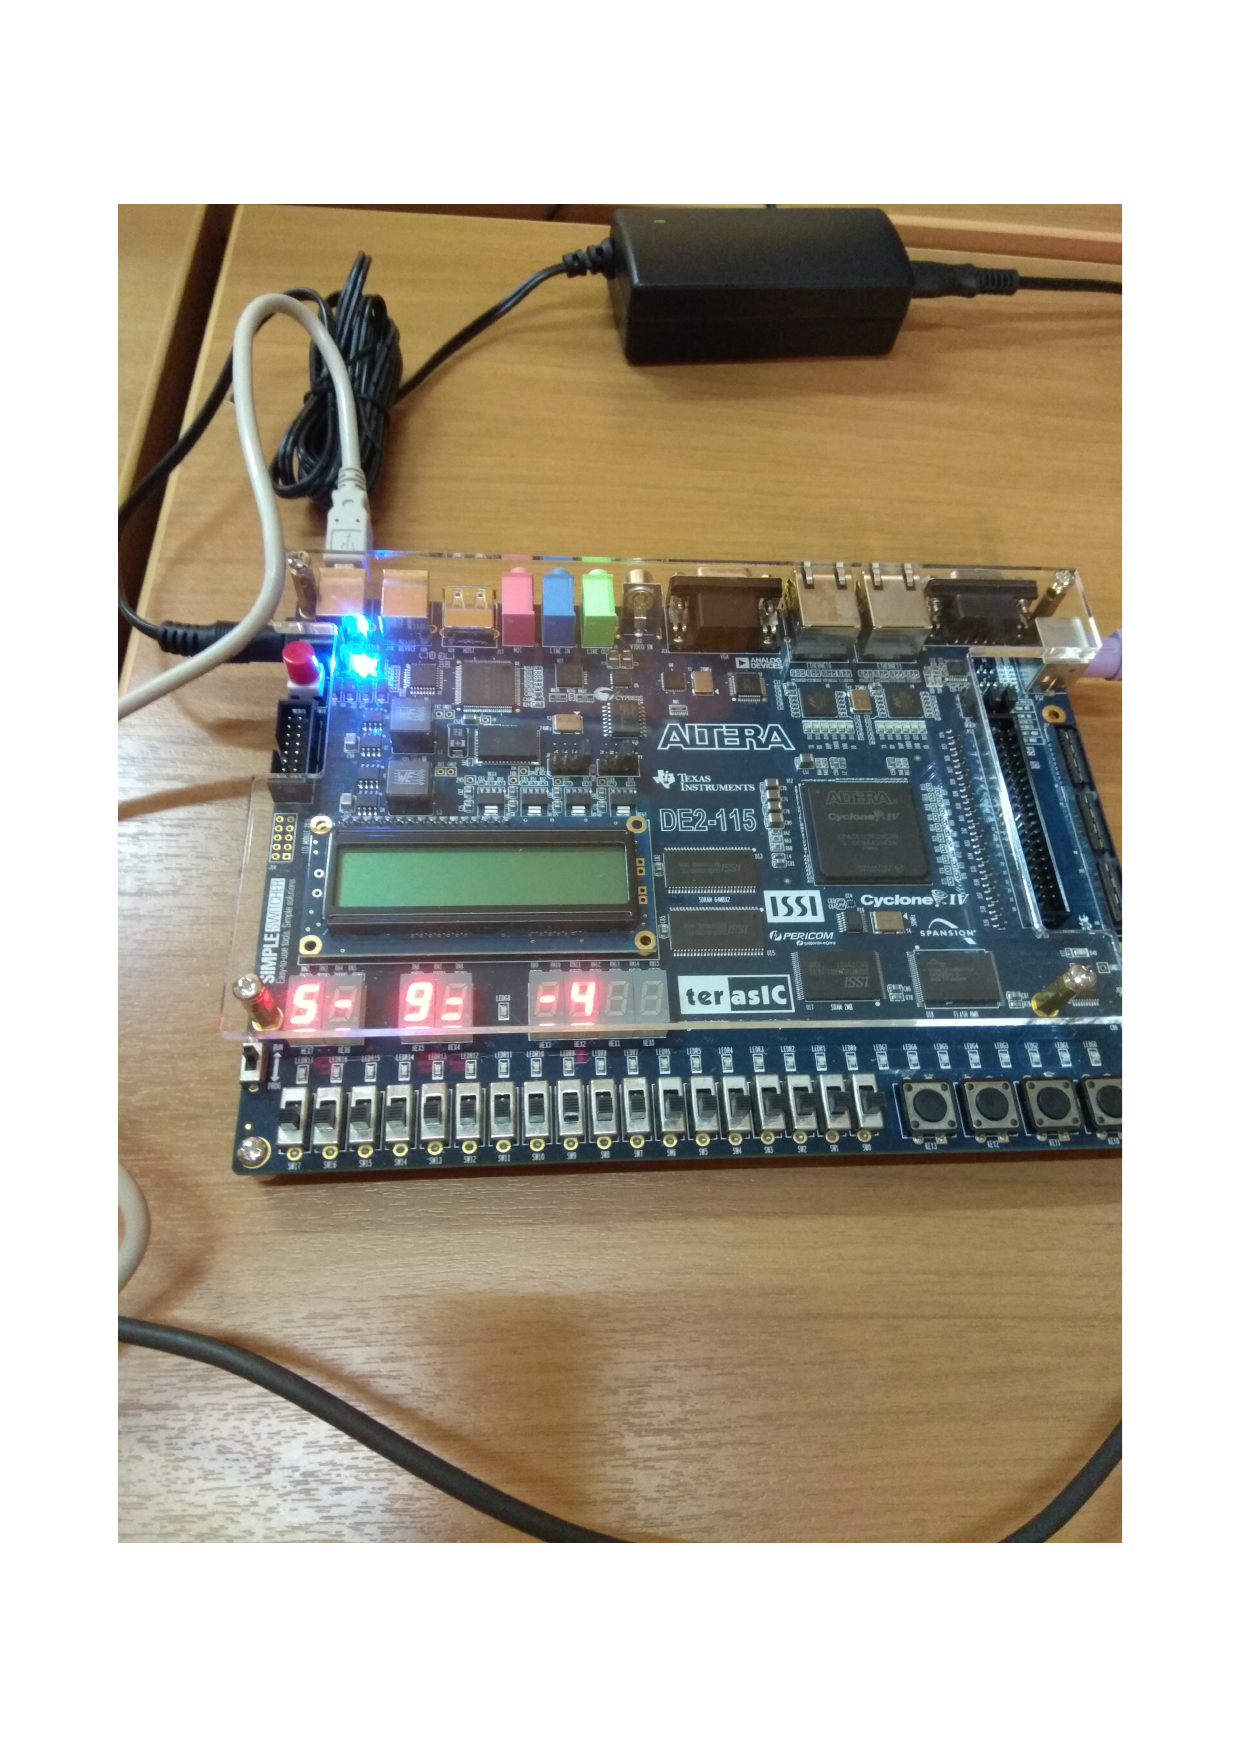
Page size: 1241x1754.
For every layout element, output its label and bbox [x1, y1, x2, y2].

picture [118, 204, 1123, 1543]
